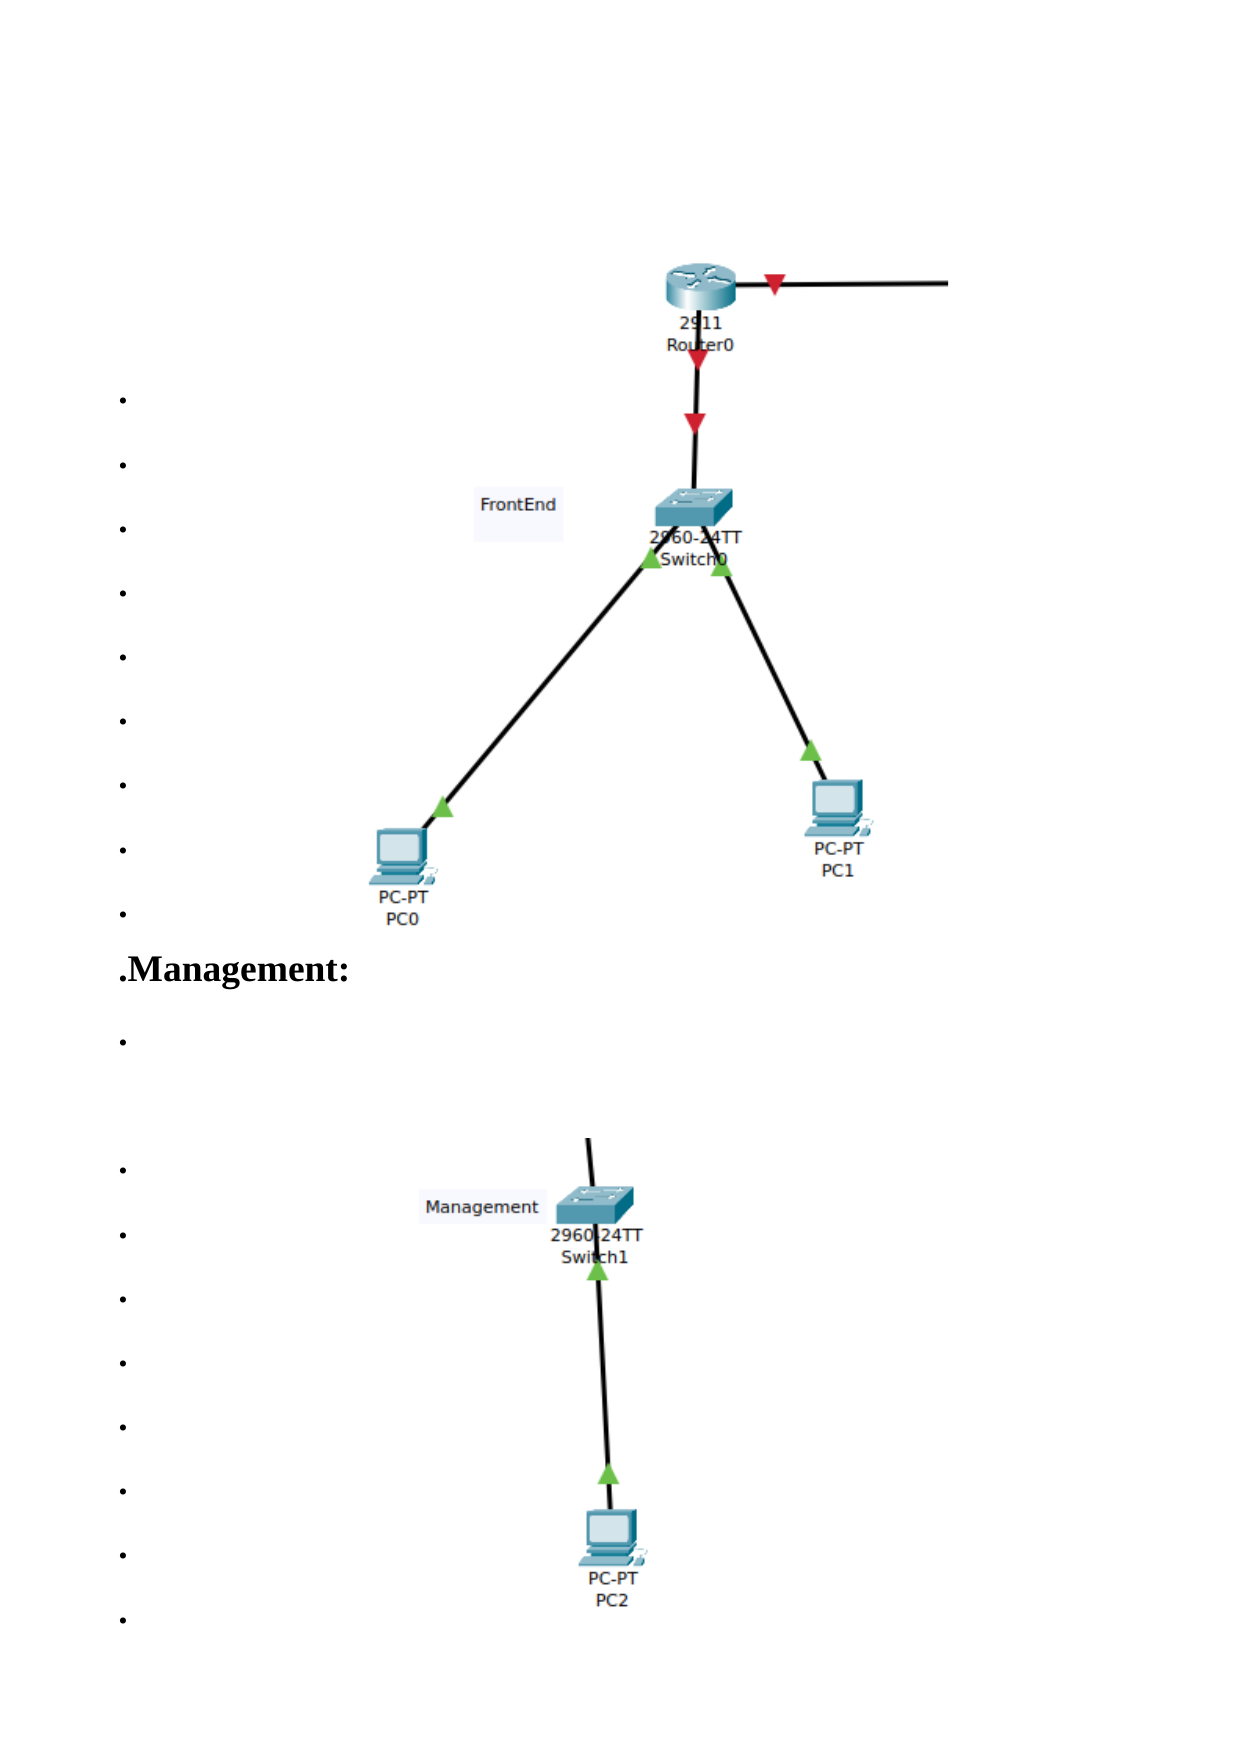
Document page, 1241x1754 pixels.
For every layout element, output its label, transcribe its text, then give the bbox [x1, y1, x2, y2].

text . [118, 1460, 374, 1503]
text .Management: [118, 946, 1122, 989]
text [867, 1588, 1122, 1631]
text [949, 882, 1122, 925]
text [949, 369, 1122, 412]
text . [118, 1203, 374, 1246]
text . [118, 1524, 374, 1567]
text [949, 433, 1122, 476]
text [867, 1139, 1122, 1182]
text [867, 1203, 1122, 1246]
text . [118, 561, 292, 604]
text [949, 561, 1122, 604]
text [867, 1524, 1122, 1567]
picture [292, 176, 949, 941]
text [949, 497, 1122, 540]
text . [118, 433, 292, 476]
text . [118, 369, 292, 412]
text . [118, 882, 292, 925]
text [949, 690, 1122, 733]
text [949, 754, 1122, 797]
text . [118, 690, 292, 733]
text [867, 1460, 1122, 1503]
text . [118, 1139, 374, 1182]
picture [374, 1138, 867, 1638]
text [949, 818, 1122, 861]
text . [118, 1588, 374, 1631]
text [867, 1267, 1122, 1310]
text . [118, 754, 292, 797]
text [867, 1396, 1122, 1439]
text [867, 1331, 1122, 1374]
text . [118, 1331, 374, 1374]
text . [118, 1396, 374, 1439]
text [949, 626, 1122, 669]
text . [118, 1011, 1122, 1054]
text . [118, 818, 292, 861]
text . [118, 626, 292, 669]
text . [118, 1267, 374, 1310]
text . [118, 497, 292, 540]
